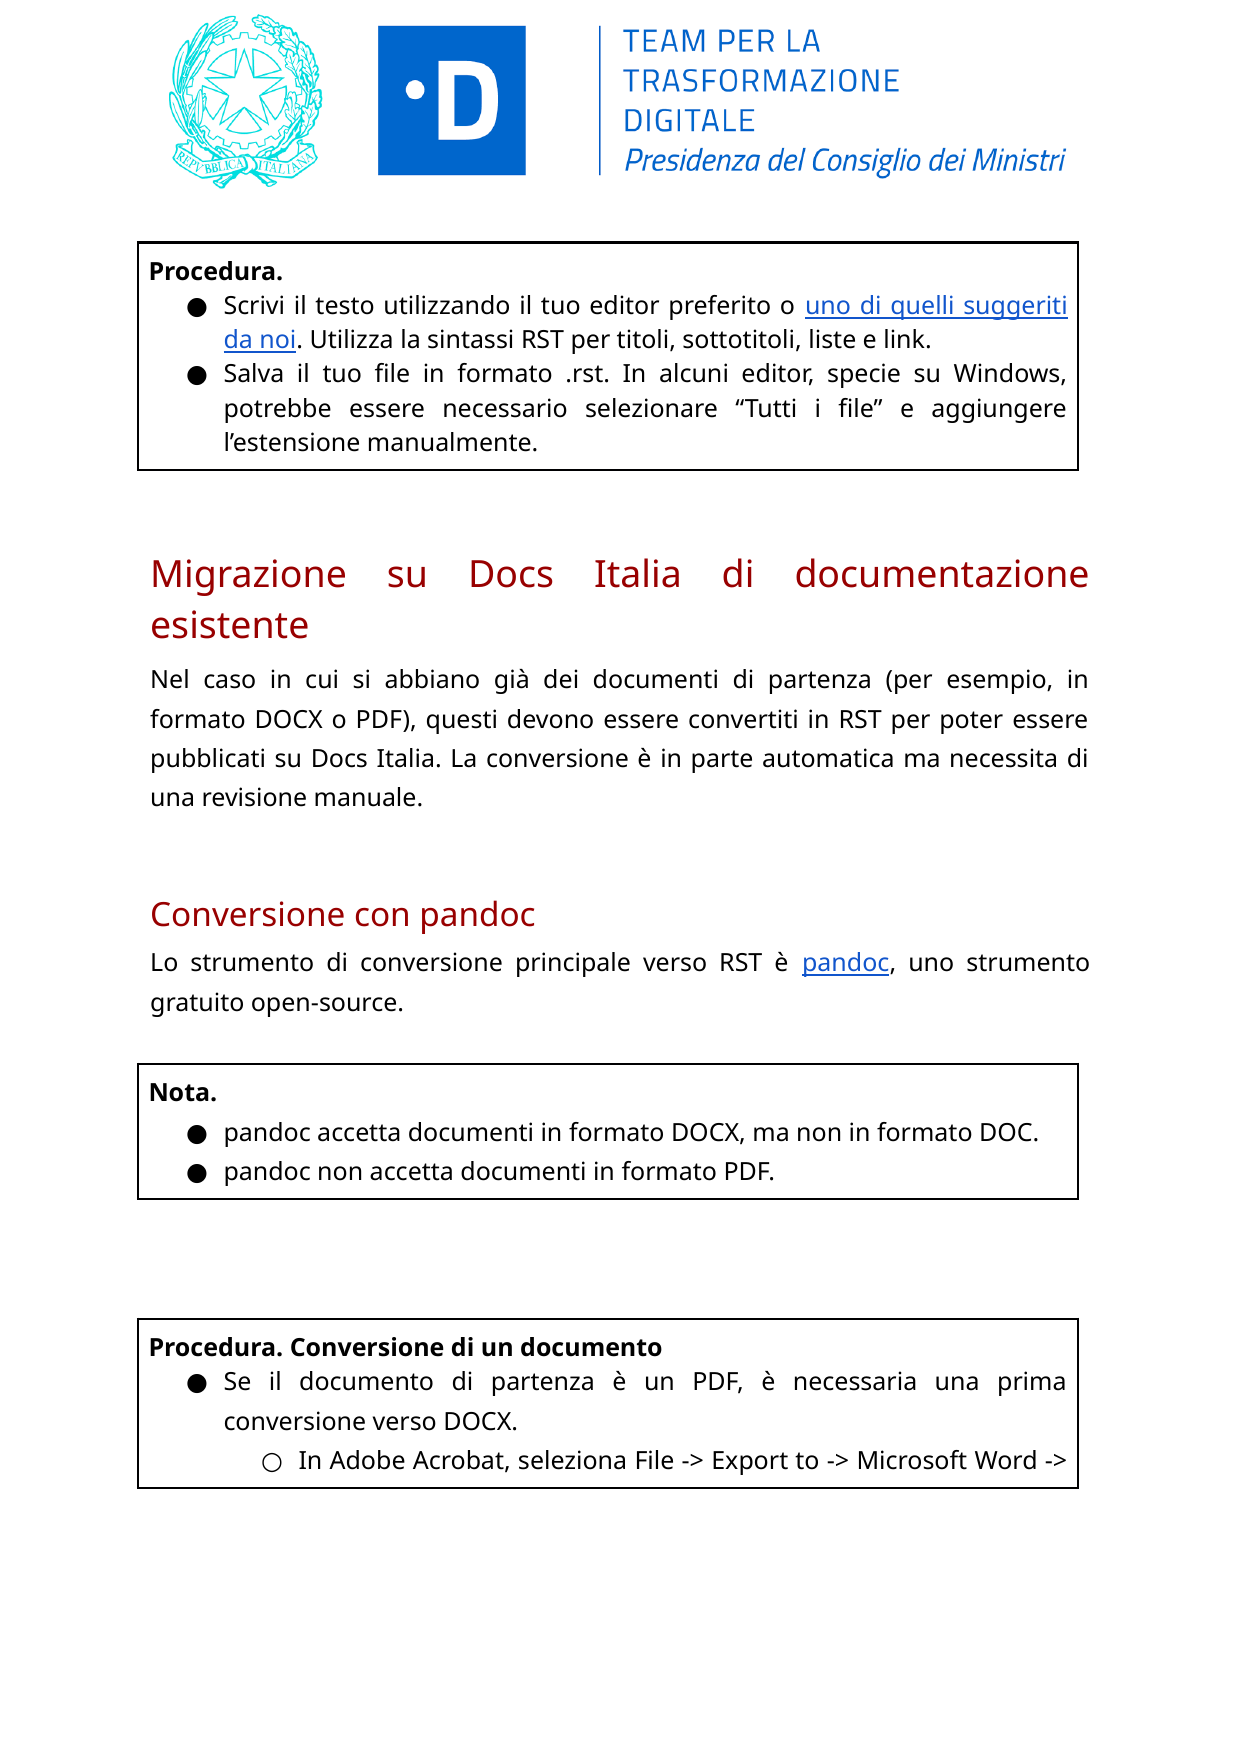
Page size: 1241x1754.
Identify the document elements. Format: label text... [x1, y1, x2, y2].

table_header Procedura. Scrivi il testo utilizzando il tuo editor preferito o uno di quelli suggeriti da noi. Utilizza la sintassi RST per titoli, sottotitoli, liste e link. Salva il tuo file in formato .rst. In alcuni editor, specie su Windows, potrebbe essere necessario selezionare “Tutti i file” e aggiungere l’estensione manualmente. [139, 244, 1077, 469]
picture [150, 0, 1091, 203]
text Nel caso in cui si abbiano già dei documenti di partenza (per esempio, in formato DOCX o PDF), questi devono essere convertiti in RST per poter essere pubblicati su Docs Italia. La conversione è in parte automatica ma necessita di una revisione manuale. [150, 662, 1090, 814]
table_header Procedura. Conversione di un documento Se il documento di partenza è un PDF, è necessaria una prima conversione verso DOCX. In Adobe Acrobat, seleziona File -> Export to -> Microsoft Word -> [139, 1320, 1077, 1487]
subtitle Migrazione su Docs Italia di documentazione esistente [150, 547, 1090, 649]
subtitle Conversione con pandoc [150, 891, 1090, 937]
table_header Nota. pandoc accetta documenti in formato DOCX, ma non in formato DOC. pandoc non accetta documenti in formato PDF. [139, 1065, 1077, 1198]
text Lo strumento di conversione principale verso RST è pandoc, uno strumento gratuito open-source. [150, 945, 1090, 1018]
